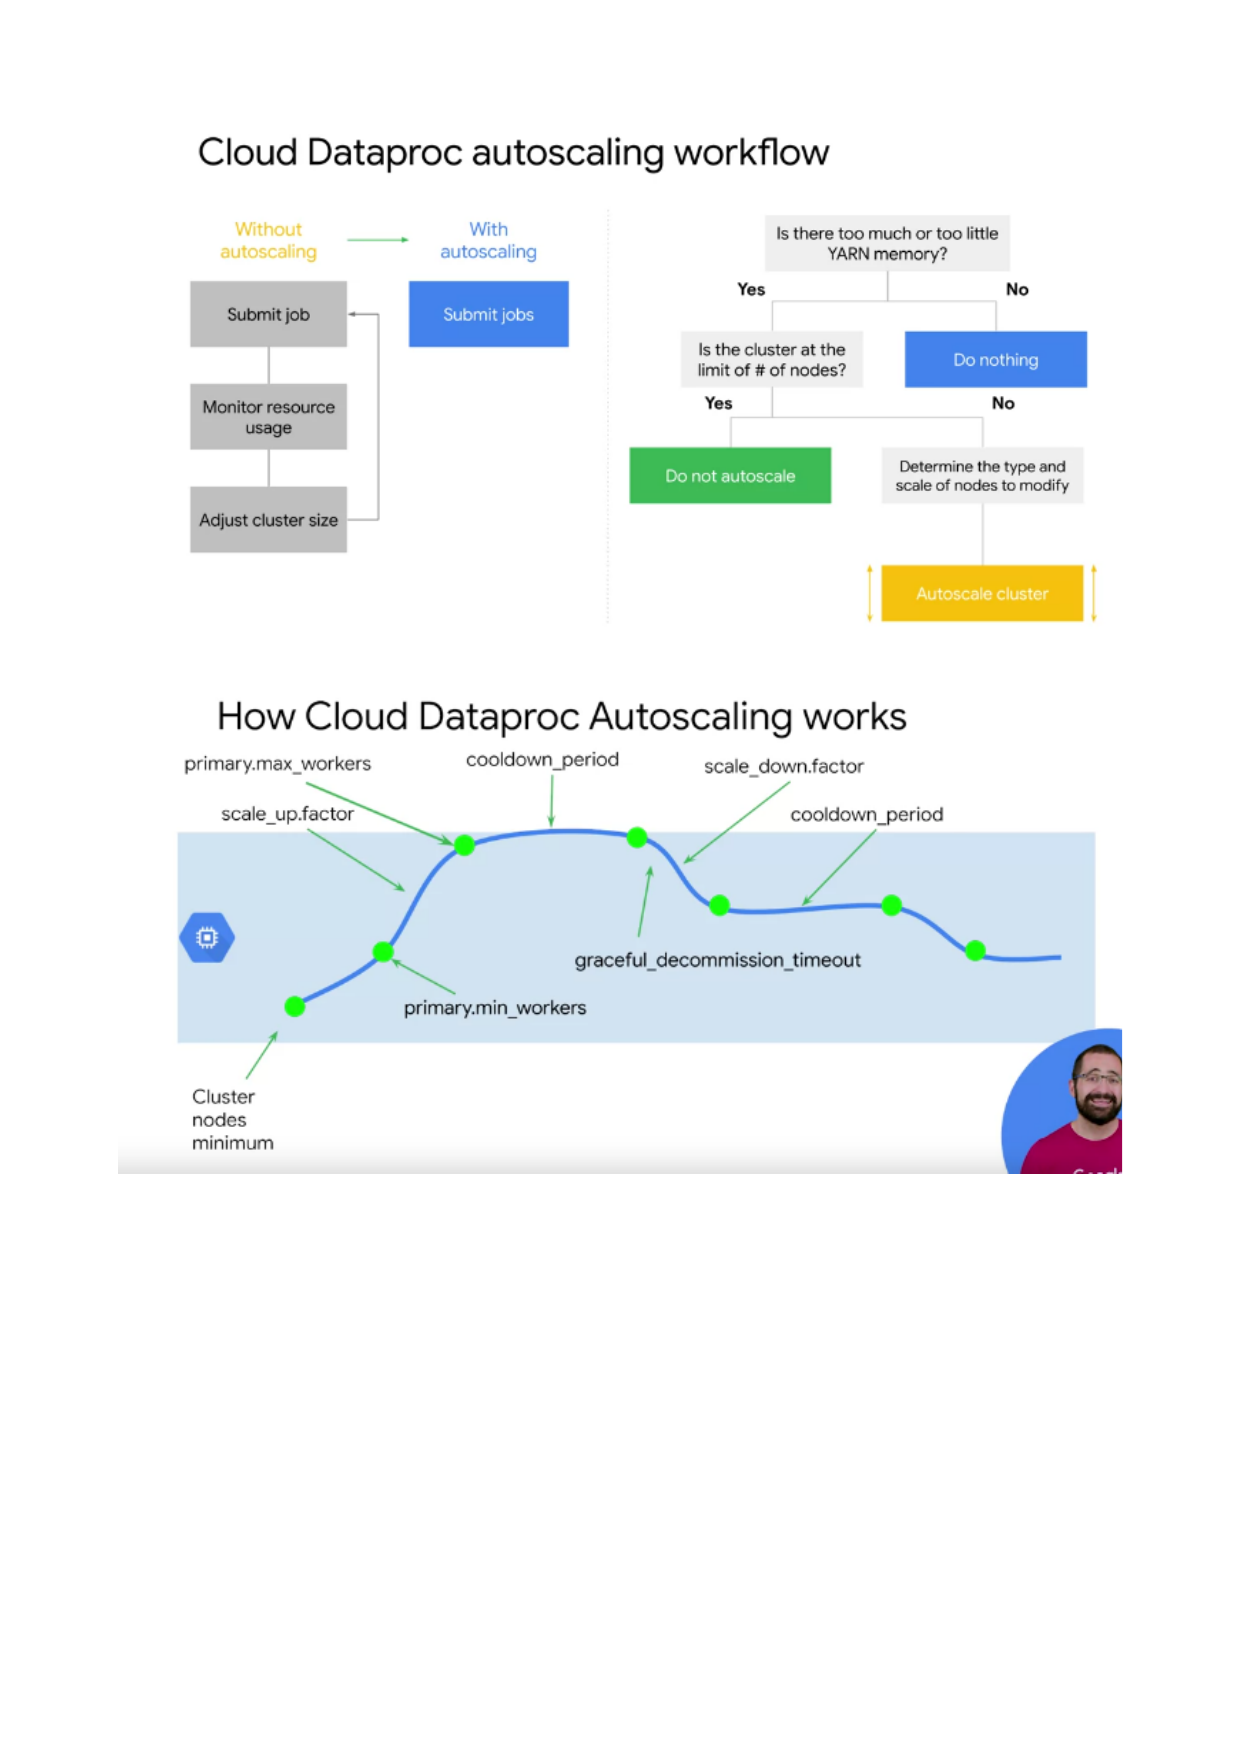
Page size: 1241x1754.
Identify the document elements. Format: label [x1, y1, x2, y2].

picture [118, 118, 1123, 650]
picture [118, 678, 1123, 1174]
